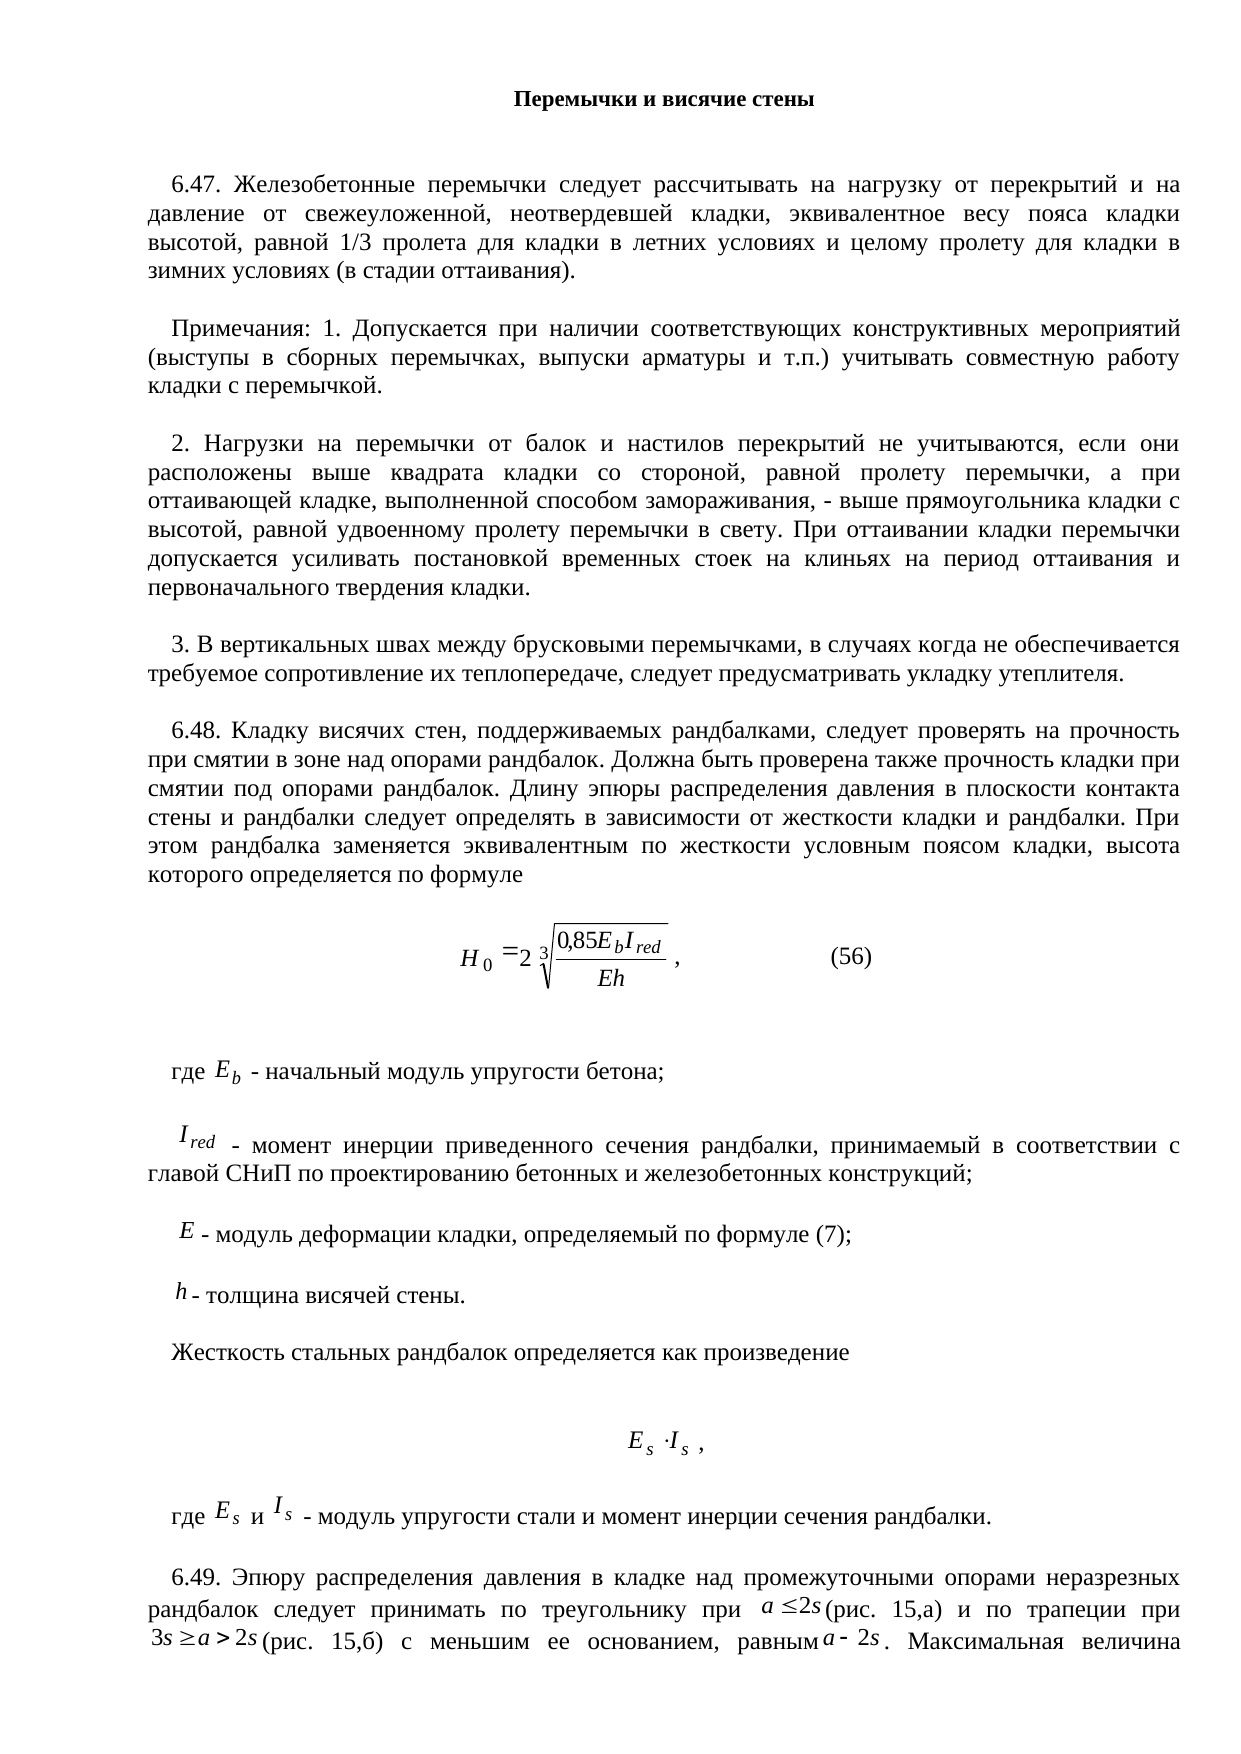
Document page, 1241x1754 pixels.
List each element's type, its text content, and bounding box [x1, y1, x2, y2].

text 6.47. Железобетонные перемычки следует рассчитывать на нагрузку от перекрытий и на давление от свежеуложенной, неотвердевшей кладки, эквивалентное весу пояса кладки высотой, равной 1/3 пролета для кладки в летних условиях и целому пролету для кладки в зимних условиях (в стадии оттаивания). [148, 169, 1181, 284]
text 6.49. Эпюру распределения давления в кладке над промежуточными опорами неразрезных рандбалок следует принимать по треугольнику при (рис. 15,а) и по трапеции при (рис. 15,б) с меньшим ее основанием, равным. Максимальная величина напряжений смятия (высота треугольника или трапеции) должна определяться из условия равенства объема эпюры давления и опорной реакции рандбалки по формулам: [148, 1562, 1181, 1655]
subtitle Перемычки и висячие стены [148, 85, 1181, 112]
text , [148, 1424, 1181, 1459]
text 3. В вертикальных швах между брусковыми перемычками, в случаях когда не обеспечивается требуемое сопротивление их теплопередаче, следует предусматривать укладку утеплителя. [148, 629, 1181, 687]
text , (56) [148, 917, 1181, 995]
text где и - модуль упругости стали и момент инерции сечения рандбалки. [148, 1488, 1181, 1533]
text - толщина висячей стены. [148, 1277, 1181, 1309]
text Жесткость стальных рандбалок определяется как произведение [148, 1337, 1181, 1366]
text Примечания: 1. Допускается при наличии соответствующих конструктивных мероприятий (выступы в сборных перемычках, выпуски арматуры и т.п.) учитывать совместную работу кладки с перемычкой. [148, 313, 1181, 399]
text 2. Нагрузки на перемычки от балок и настилов перекрытий не учитываются, если они расположены выше квадрата кладки со стороной, равной пролету перемычки, а при оттаивающей кладке, выполненной способом замораживания, - выше прямоугольника кладки с высотой, равной удвоенному пролету перемычки в свету. При оттаивании кладки перемычки допускается усиливать постановкой временных стоек на клиньях на период оттаивания и первоначального твердения кладки. [148, 428, 1181, 601]
text где - начальный модуль упругости бетона; [148, 1052, 1181, 1088]
text 6.48. Кладку висячих стен, поддерживаемых рандбалками, следует проверять на прочность при смятии в зоне над опорами рандбалок. Должна быть проверена также прочность кладки при смятии под опорами рандбалок. Длину эпюры распределения давления в плоскости контакта стены и рандбалки следует определять в зависимости от жесткости кладки и рандбалки. При этом рандбалка заменяется эквивалентным по жесткости условным поясом кладки, высота которого определяется по формуле [148, 716, 1181, 888]
text - момент инерции приведенного сечения рандбалки, принимаемый в соответствии с главой СНиП по проектированию бетонных и железобетонных конструкций; [148, 1117, 1181, 1187]
text - модуль деформации кладки, определяемый по формуле (7); [148, 1216, 1181, 1248]
